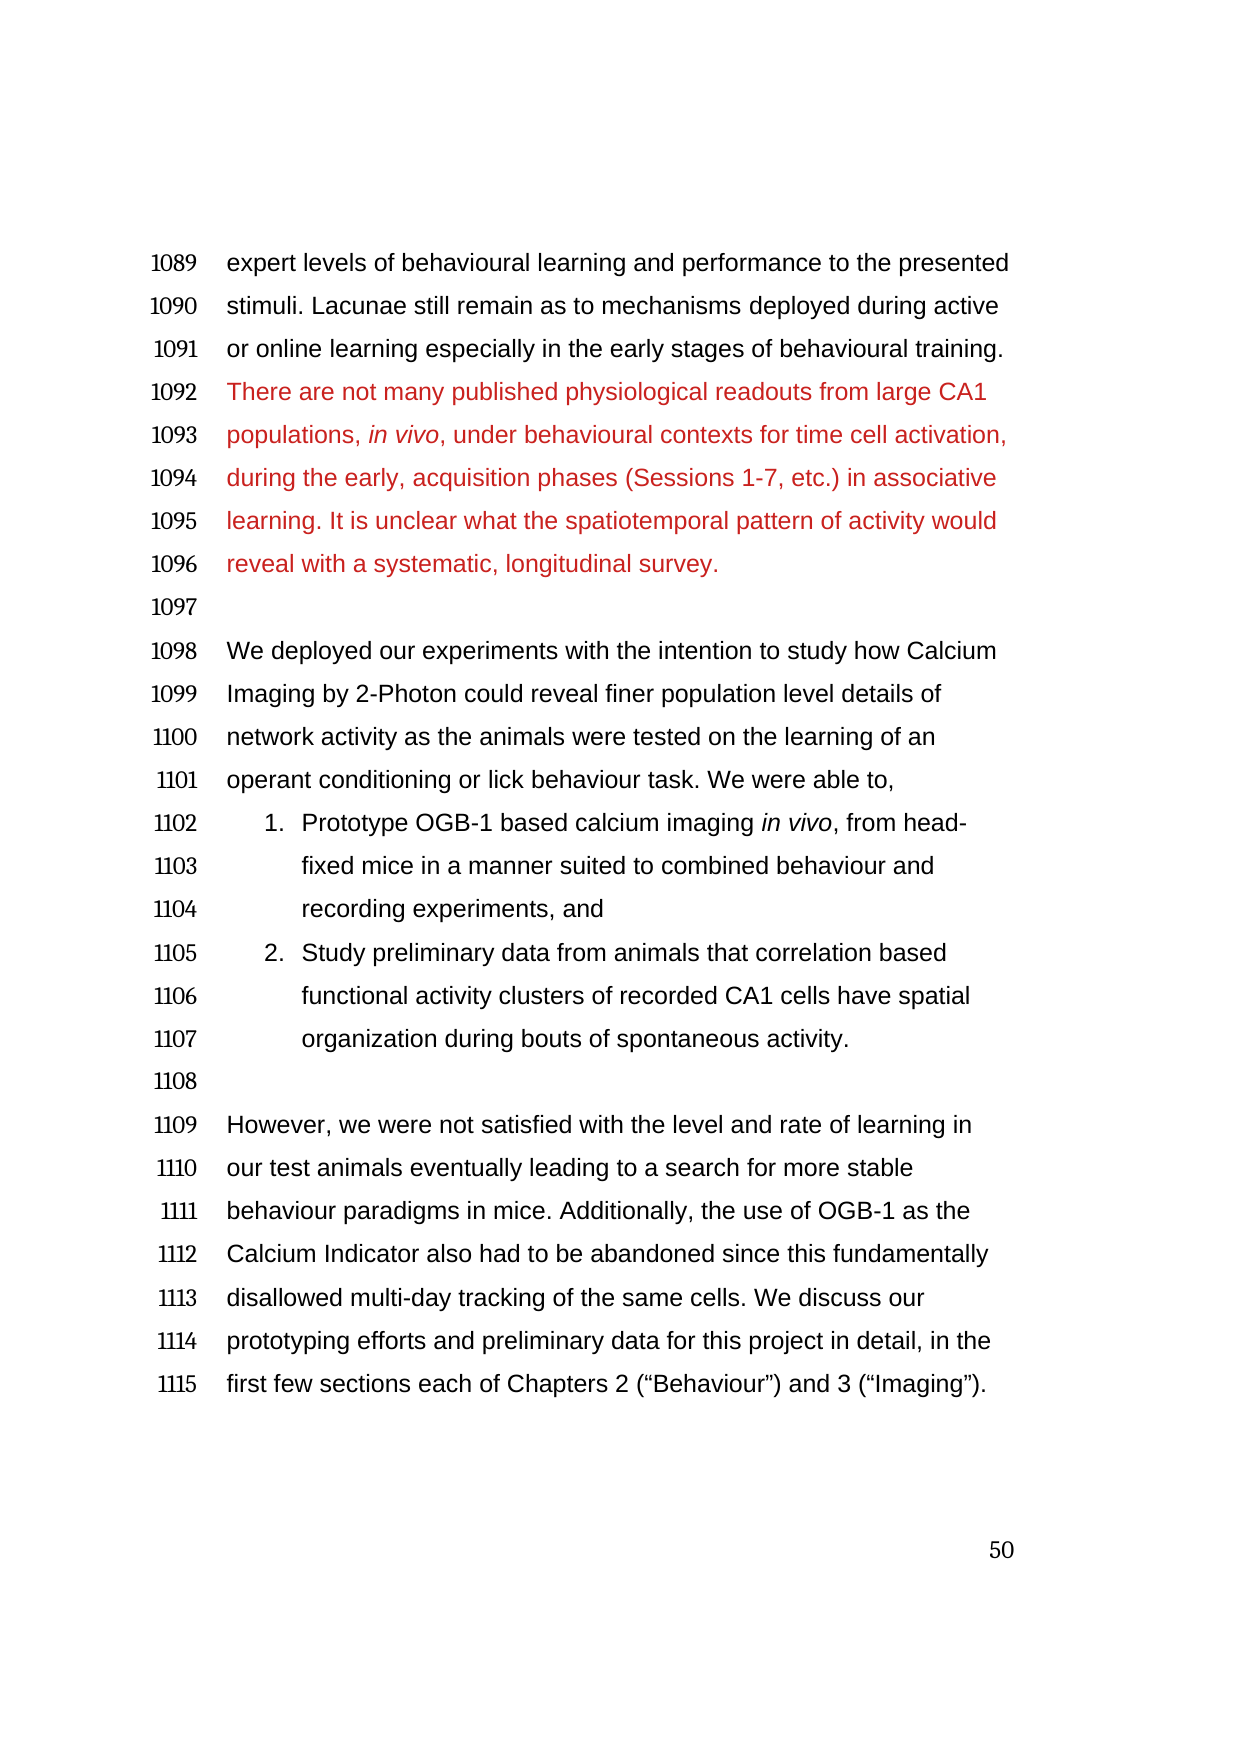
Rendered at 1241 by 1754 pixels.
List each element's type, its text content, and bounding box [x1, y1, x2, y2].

list Study preliminary data from animals that correlation based functional activity clusters of recorded CA1 cells have spatial organization during bouts of spontaneous activity. [264, 938, 1014, 1053]
text However, we were not satisfied with the level and rate of learning in our test animals eventually leading to a search for more stable behaviour paradigms in mice. Additionally, the use of OGB-1 as the Calcium Indicator also had to be abandoned since this fundamentally disallowed multi-day tracking of the same cells. We discuss our prototyping efforts and preliminary data for this project in detail, in the first few sections each of Chapters 2 (“Behaviour”) and 3 (“Imaging”). [226, 1110, 1014, 1398]
text expert levels of behavioural learning and performance to the presented stimuli. Lacunae still remain as to mechanisms deployed during active or online learning especially in the early stages of behavioural training. There are not many published physiological readouts from large CA1 populations, in vivo, under behavioural contexts for time cell activation, during the early, acquisition phases (Sessions 1-7, etc.) in associative learning. It is unclear what the spatiotemporal pattern of activity would reveal with a systematic, longitudinal survey. [226, 248, 1014, 578]
text We deployed our experiments with the intention to study how Calcium Imaging by 2-Photon could reveal finer population level details of network activity as the animals were tested on the learning of an operant conditioning or lick behaviour task. We were able to, [226, 636, 1014, 794]
list Prototype OGB-1 based calcium imaging in vivo, from head-fixed mice in a manner suited to combined behaviour and recording experiments, and [264, 808, 1014, 923]
